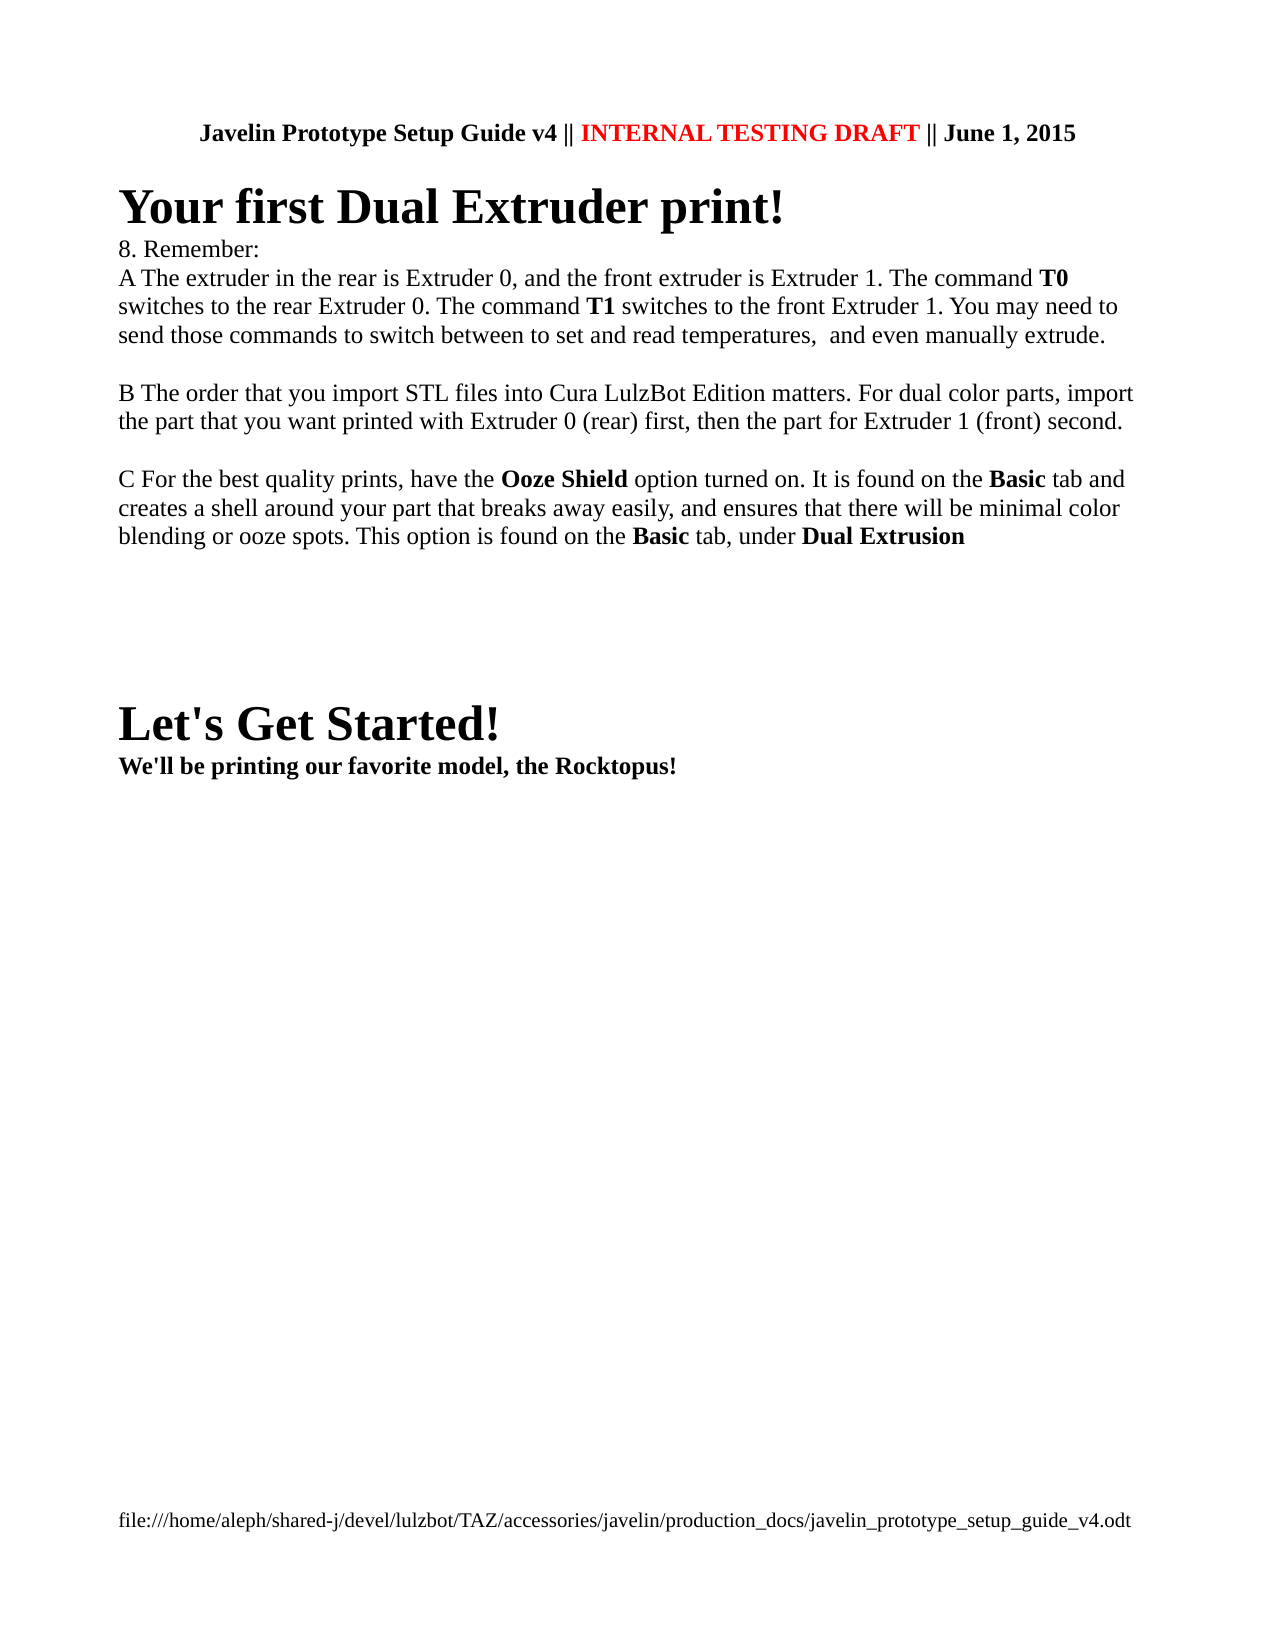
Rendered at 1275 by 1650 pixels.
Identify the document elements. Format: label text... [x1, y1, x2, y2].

text 8. Remember: [118, 234, 1157, 263]
text Let's Get Started! [118, 694, 1157, 751]
text A The extruder in the rear is Extruder 0, and the front extruder is Extruder 1. The command T0 switches to the rear Extruder 0. The command T1 switches to the front Extruder 1. You may need to send those commands to switch between to set and read temperatures, and even manually extrude. [118, 263, 1157, 349]
text Your first Dual Extruder print! [118, 176, 1157, 234]
text We'll be printing our favorite model, the Rocktopus! [118, 751, 1157, 780]
text C For the best quality prints, have the Ooze Shield option turned on. It is found on the Basic tab and creates a shell around your part that breaks away easily, and ensures that there will be minimal color blending or ooze spots. This option is found on the Basic tab, under Dual Extrusion [118, 464, 1157, 550]
text B The order that you import STL files into Cura LulzBot Edition matters. For dual color parts, import the part that you want printed with Extruder 0 (rear) first, then the part for Extruder 1 (front) second. [118, 378, 1157, 435]
